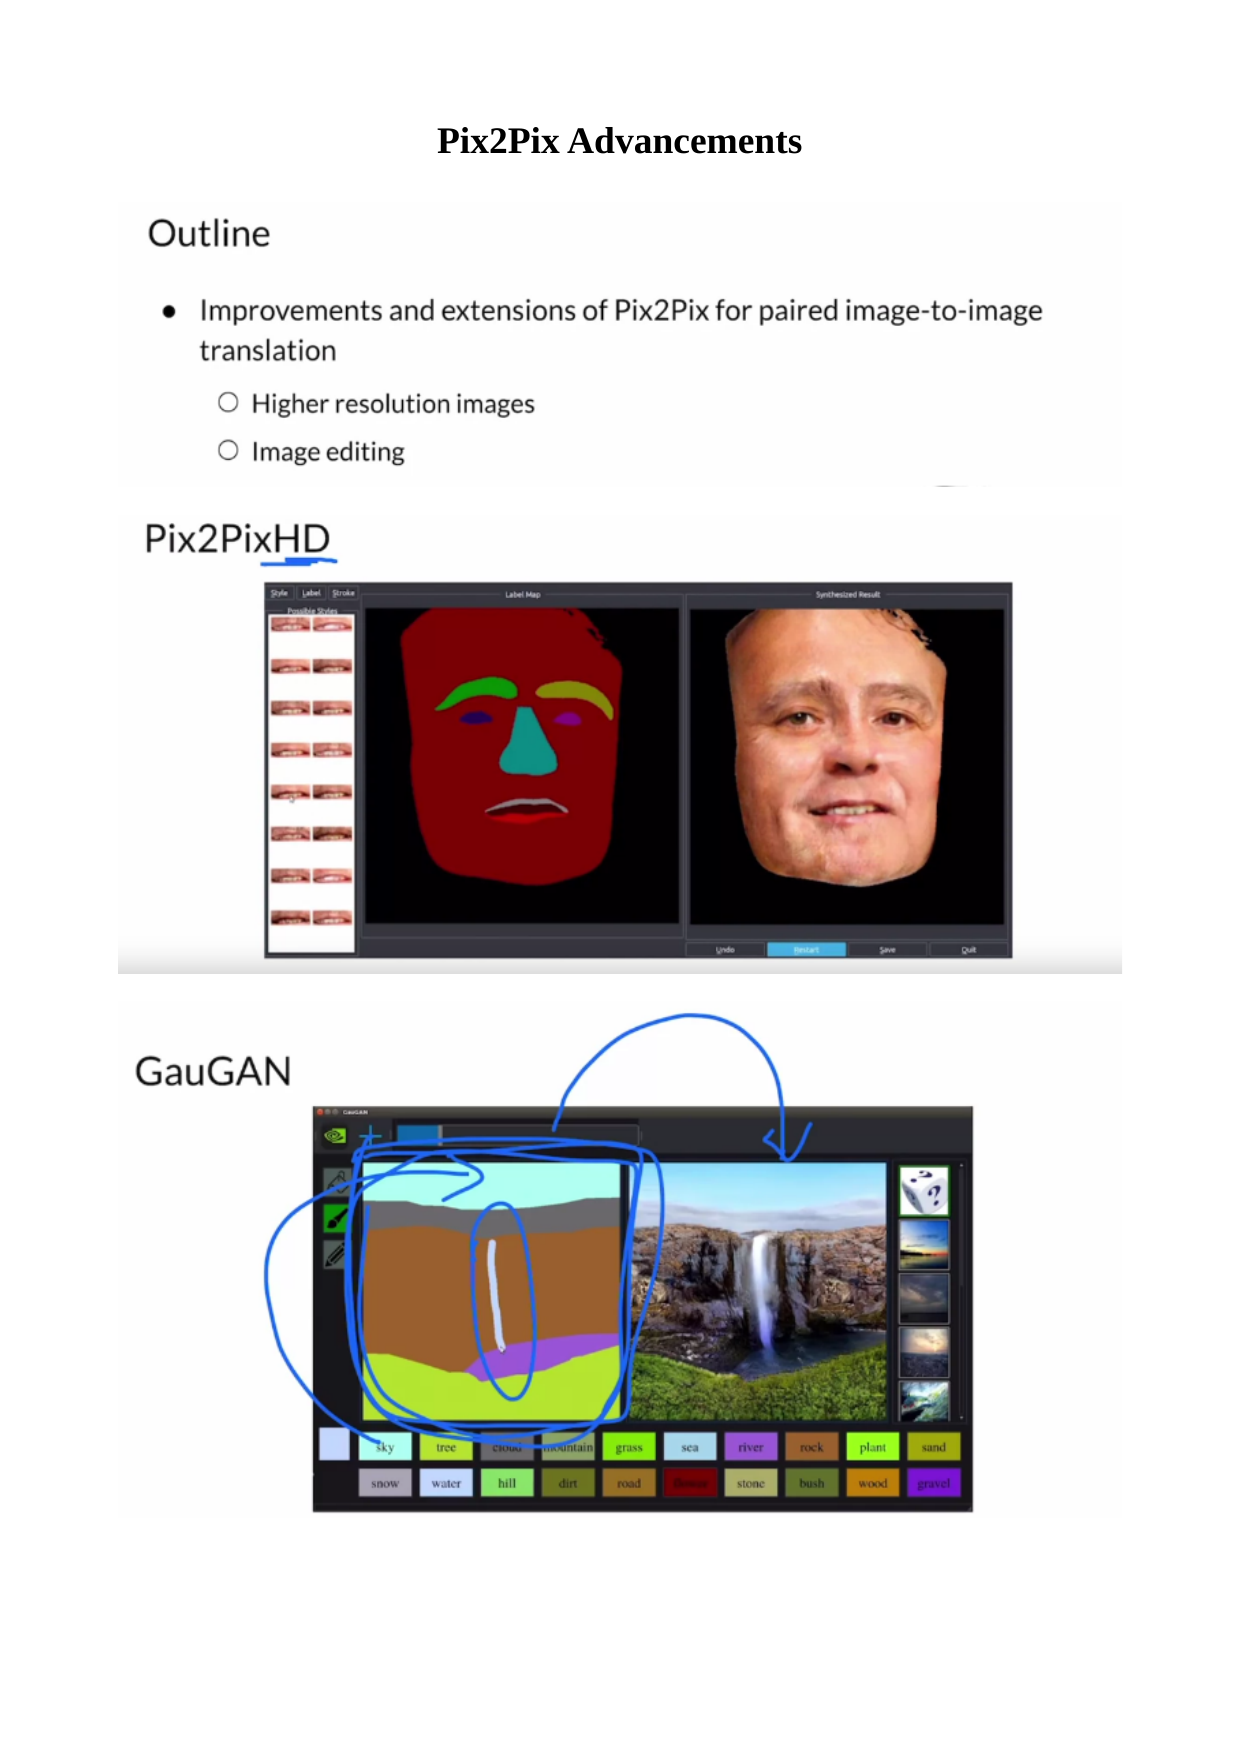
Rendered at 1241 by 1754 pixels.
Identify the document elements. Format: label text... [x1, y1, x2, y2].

picture [118, 1001, 1123, 1518]
picture [118, 515, 1123, 974]
picture [118, 202, 1123, 487]
subtitle Pix2Pix Advancements [118, 118, 1122, 161]
